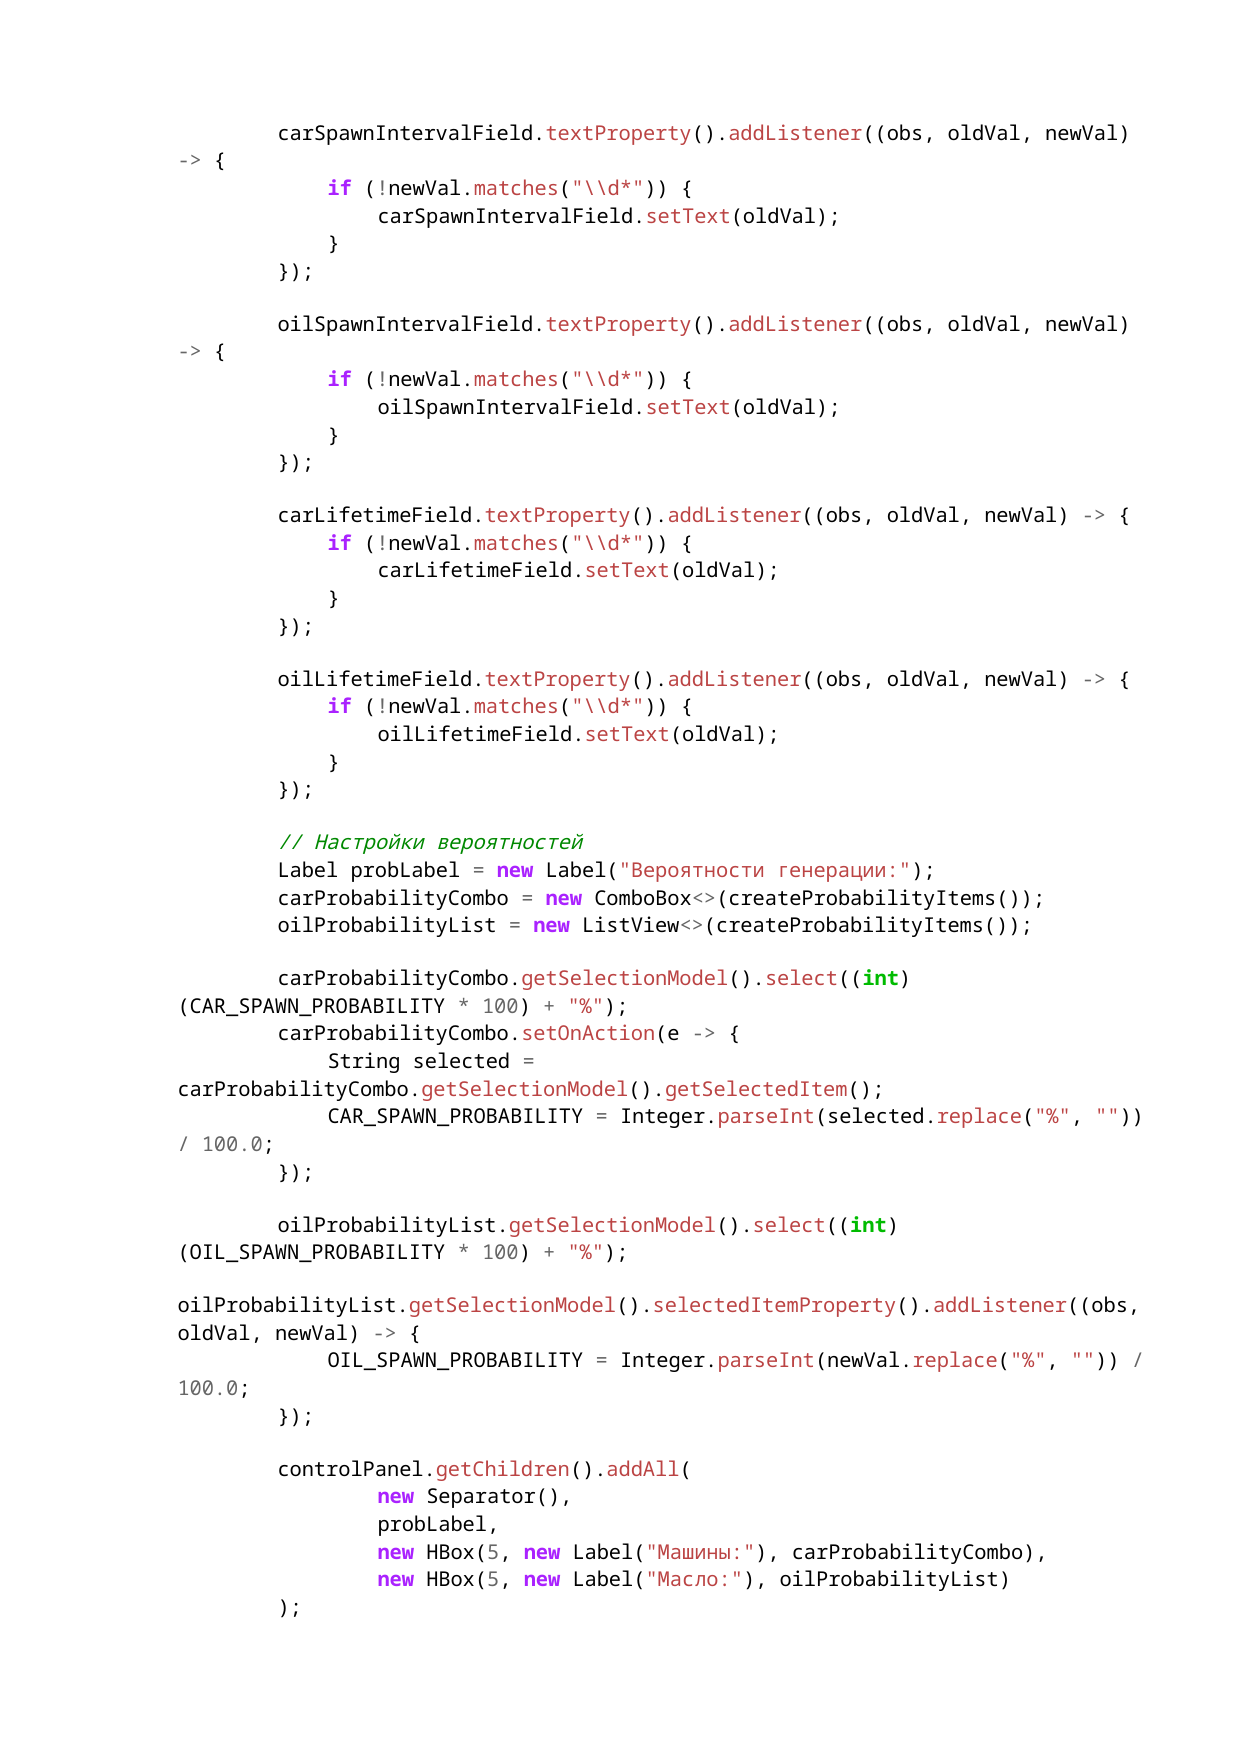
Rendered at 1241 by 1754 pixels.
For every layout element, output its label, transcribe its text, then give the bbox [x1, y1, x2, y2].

text new HBox(5, new Label("Машины:"), carProbabilityCombo), [177, 1537, 1152, 1565]
text } [177, 584, 1152, 611]
text probLabel, [177, 1509, 1152, 1537]
text OIL_SPAWN_PROBABILITY = Integer.parseInt(newVal.replace("%", "")) / 100.0; [177, 1346, 1152, 1401]
text if (!newVal.matches("\\d*")) { [177, 365, 1152, 392]
text } [177, 420, 1152, 448]
text } [177, 229, 1152, 257]
text new HBox(5, new Label("Масло:"), oilProbabilityList) [177, 1565, 1152, 1593]
text oilSpawnIntervalField.setText(oldVal); [177, 392, 1152, 420]
text carProbabilityCombo.setOnAction(e -> { [177, 1019, 1152, 1047]
text oilProbabilityList.getSelectionModel().selectedItemProperty().addListener((obs, oldVal, newVal) -> { [177, 1266, 1152, 1346]
text if (!newVal.matches("\\d*")) { [177, 528, 1152, 556]
text }); [177, 1157, 1152, 1185]
text CAR_SPAWN_PROBABILITY = Integer.parseInt(selected.replace("%", "")) / 100.0; [177, 1102, 1152, 1157]
text controlPanel.getChildren().addAll( [177, 1454, 1152, 1482]
text if (!newVal.matches("\\d*")) { [177, 173, 1152, 201]
text oilProbabilityList.getSelectionModel().select((int)(OIL_SPAWN_PROBABILITY * 100) + "%"); [177, 1210, 1152, 1266]
text carProbabilityCombo.getSelectionModel().select((int)(CAR_SPAWN_PROBABILITY * 100) + "%"); [177, 963, 1152, 1019]
text }); [177, 257, 1152, 284]
text String selected = carProbabilityCombo.getSelectionModel().getSelectedItem(); [177, 1047, 1152, 1102]
text oilSpawnIntervalField.textProperty().addListener((obs, oldVal, newVal) -> { [177, 309, 1152, 365]
text // Настройки вероятностей [177, 828, 1152, 855]
text }); [177, 1401, 1152, 1429]
text oilProbabilityList = new ListView<>(createProbabilityItems()); [177, 911, 1152, 938]
text }); [177, 448, 1152, 476]
text carSpawnIntervalField.textProperty().addListener((obs, oldVal, newVal) -> { [177, 118, 1152, 173]
text carLifetimeField.textProperty().addListener((obs, oldVal, newVal) -> { [177, 501, 1152, 528]
text new Separator(), [177, 1482, 1152, 1509]
text } [177, 747, 1152, 775]
text carSpawnIntervalField.setText(oldVal); [177, 201, 1152, 229]
text oilLifetimeField.setText(oldVal); [177, 719, 1152, 747]
text ); [177, 1593, 1152, 1620]
text }); [177, 611, 1152, 639]
text Label probLabel = new Label("Вероятности генерации:"); [177, 855, 1152, 883]
text oilLifetimeField.textProperty().addListener((obs, oldVal, newVal) -> { [177, 664, 1152, 692]
text carProbabilityCombo = new ComboBox<>(createProbabilityItems()); [177, 883, 1152, 911]
text if (!newVal.matches("\\d*")) { [177, 692, 1152, 719]
text }); [177, 775, 1152, 803]
text carLifetimeField.setText(oldVal); [177, 556, 1152, 584]
